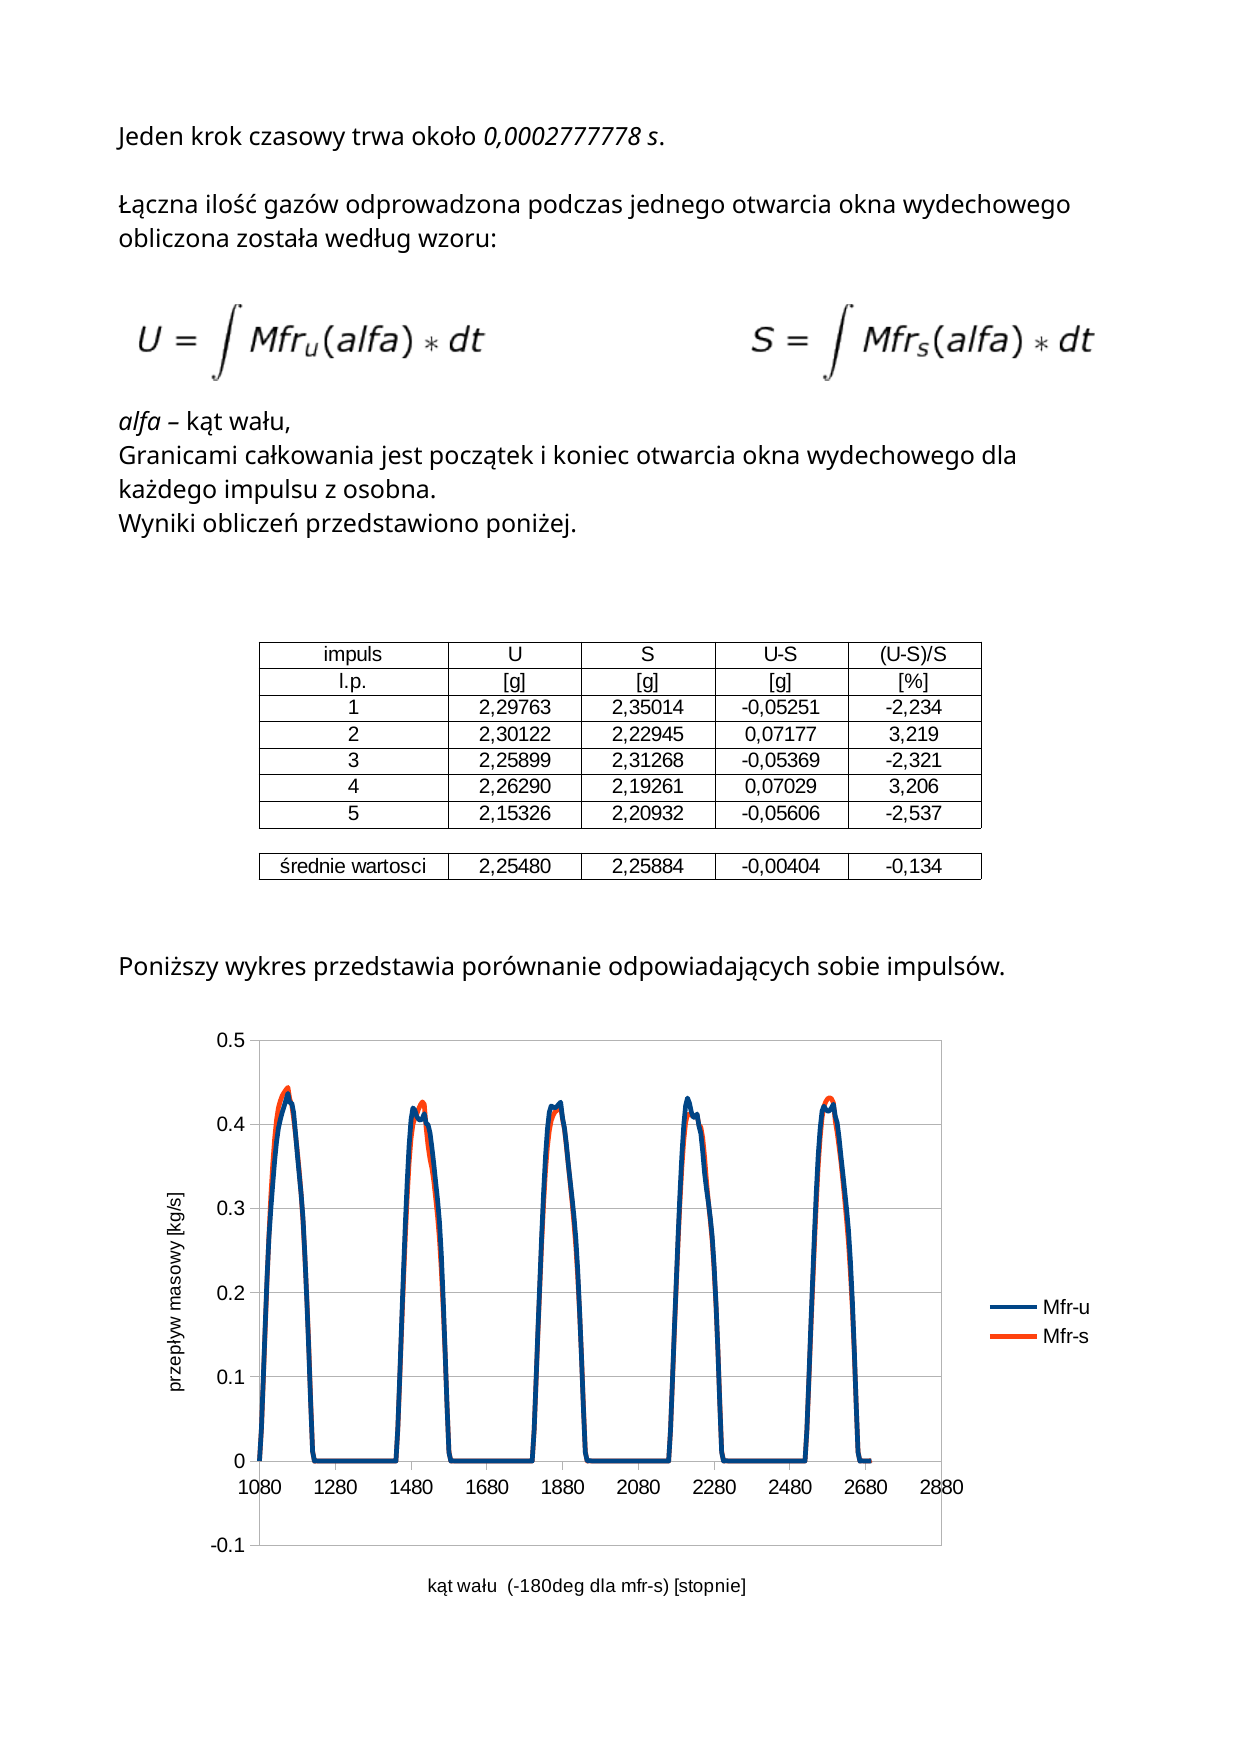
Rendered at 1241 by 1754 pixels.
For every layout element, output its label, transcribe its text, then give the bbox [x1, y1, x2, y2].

picture [138, 304, 486, 381]
text Poniższy wykres przedstawia porównanie odpowiadających sobie impulsów. [118, 948, 1122, 983]
text Granicami całkowania jest początek i koniec otwarcia okna wydechowego dla każdego impulsu z osobna. [118, 438, 1122, 506]
text Jeden krok czasowy trwa około 0,0002777778 s. [118, 118, 1122, 152]
text Wyniki obliczeń przedstawiono poniżej. [118, 506, 1122, 540]
text alfa – kąt wału, [118, 403, 1122, 438]
text Łączna ilość gazów odprowadzona podczas jednego otwarcia okna wydechowego obliczona została według wzoru: [118, 186, 1122, 254]
picture [751, 304, 1095, 381]
